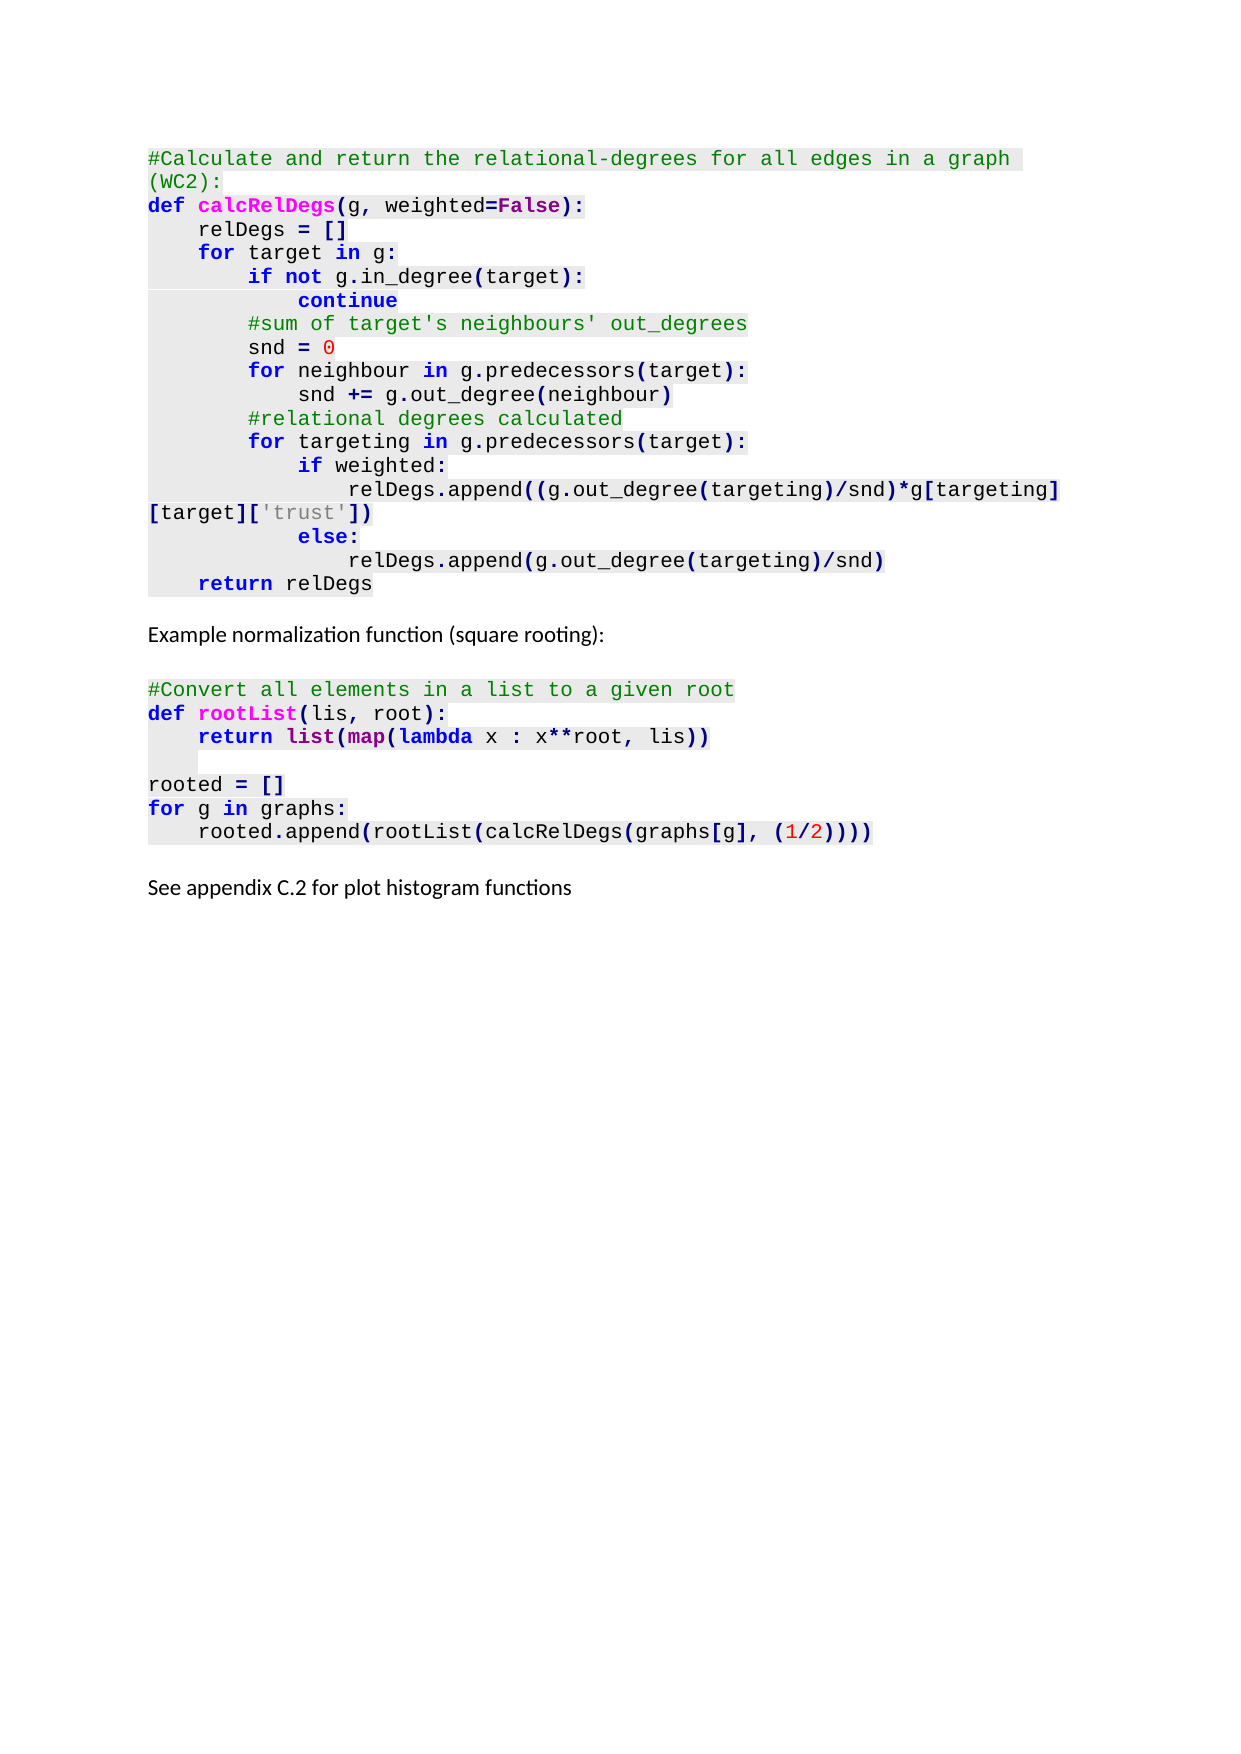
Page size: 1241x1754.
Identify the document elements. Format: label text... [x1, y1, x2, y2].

text for targeting in g.predecessors(target): [148, 431, 1092, 455]
text #Convert all elements in a list to a given root [148, 679, 1092, 703]
text if weighted: [148, 455, 1092, 479]
text for target in g: [148, 242, 1092, 266]
text See appendix C.2 for plot histogram functions [148, 873, 1092, 902]
text for g in graphs: [148, 797, 1092, 821]
text snd = 0 [148, 337, 1092, 361]
text Example normalization function (square rooting): [148, 621, 1092, 649]
text snd += g.out_degree(neighbour) [148, 384, 1092, 408]
text return relDegs [148, 573, 1092, 597]
text relDegs.append((g.out_degree(targeting)/snd)*g[targeting][target]['trust']) [148, 479, 1092, 526]
text else: [148, 526, 1092, 550]
text rooted.append(rootList(calcRelDegs(graphs[g], (1/2)))) [148, 821, 1092, 845]
text relDegs = [] [148, 219, 1092, 242]
text #Calculate and return the relational-degrees for all edges in a graph (WC2): [148, 148, 1092, 195]
text def calcRelDegs(g, weighted=False): [148, 195, 1092, 219]
text def rootList(lis, root): [148, 703, 1092, 727]
text #sum of target's neighbours' out_degrees [148, 313, 1092, 337]
text continue [148, 289, 1092, 313]
text rooted = [] [148, 774, 1092, 797]
text relDegs.append(g.out_degree(targeting)/snd) [148, 550, 1092, 573]
text if not g.in_degree(target): [148, 266, 1092, 289]
text return list(map(lambda x : x**root, lis)) [148, 727, 1092, 750]
text for neighbour in g.predecessors(target): [148, 361, 1092, 384]
text #relational degrees calculated [148, 408, 1092, 431]
